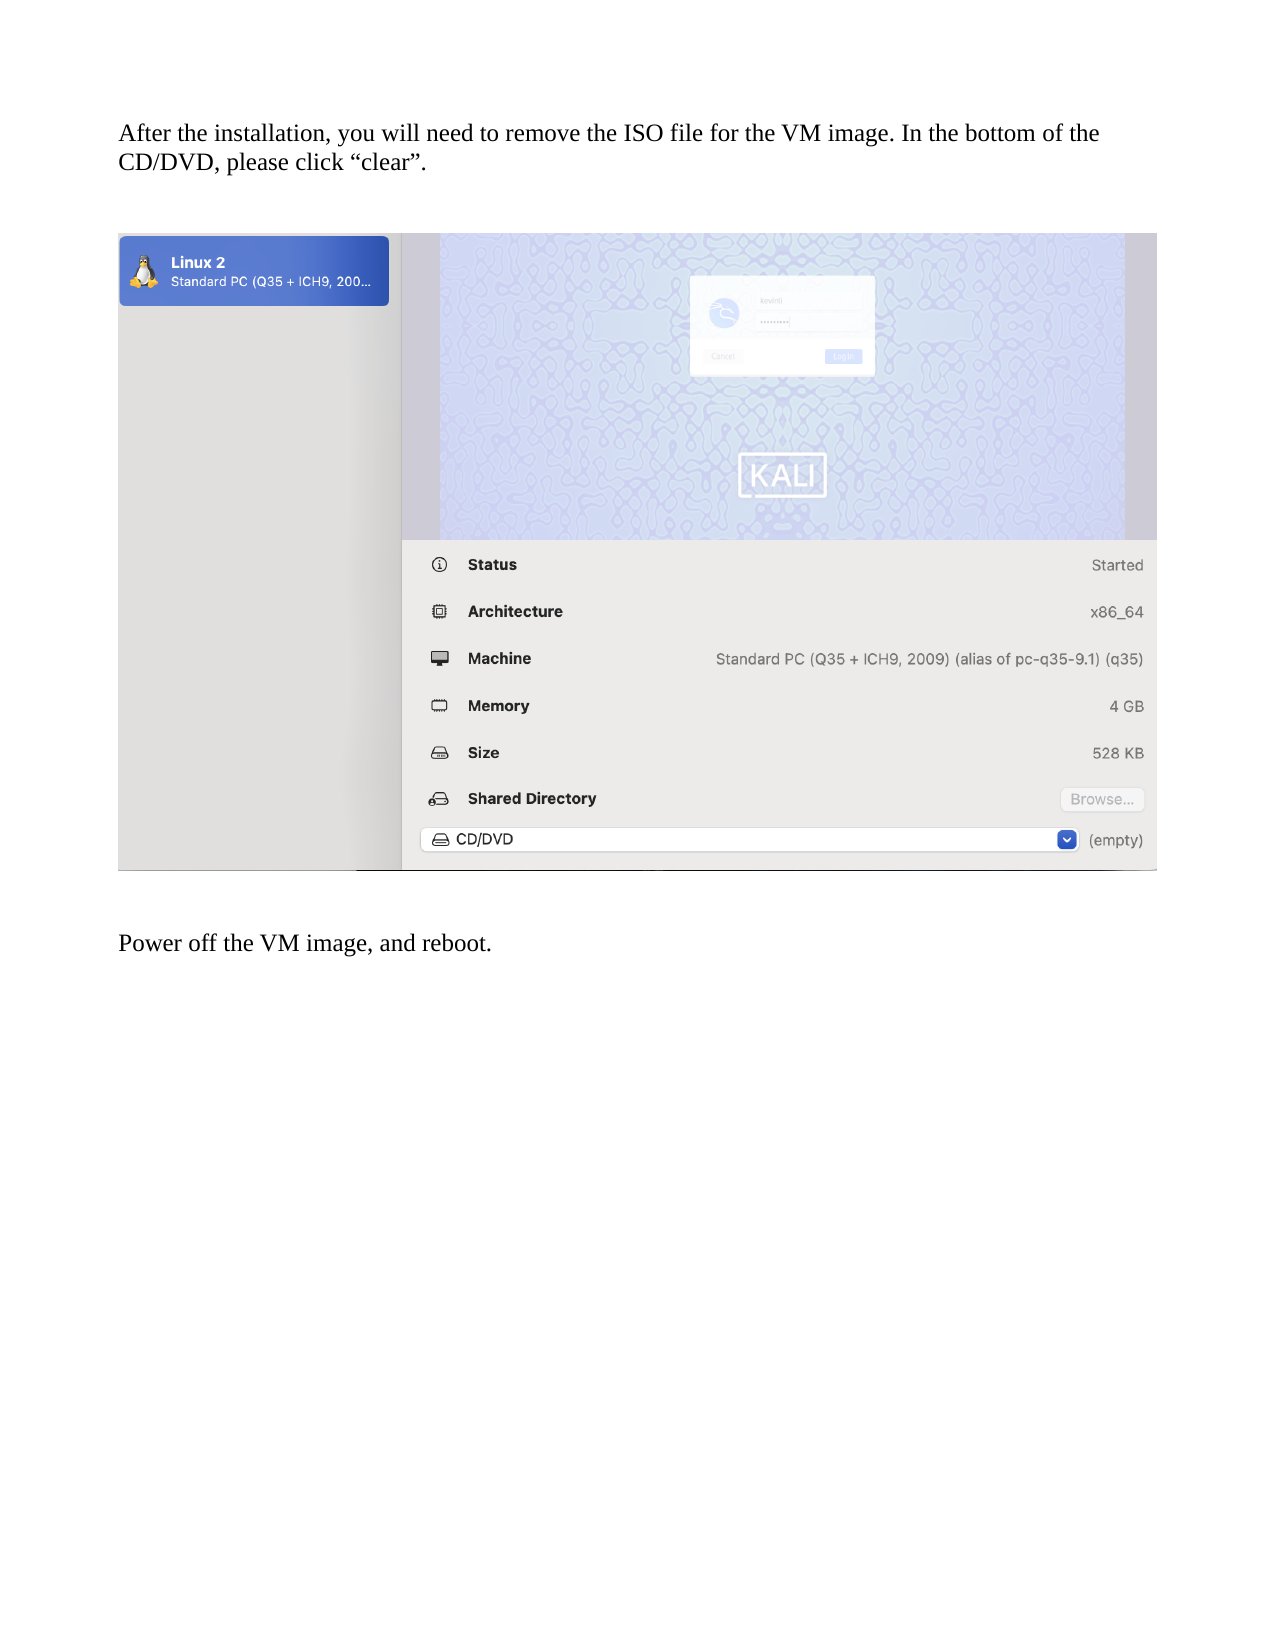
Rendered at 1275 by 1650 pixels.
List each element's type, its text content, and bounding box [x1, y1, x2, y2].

picture [118, 233, 1157, 871]
text After the installation, you will need to remove the ISO file for the VM image. In the bottom of the CD/DVD, please click “clear”. [118, 118, 1157, 176]
text Power off the VM image, and reboot. [118, 928, 1157, 957]
